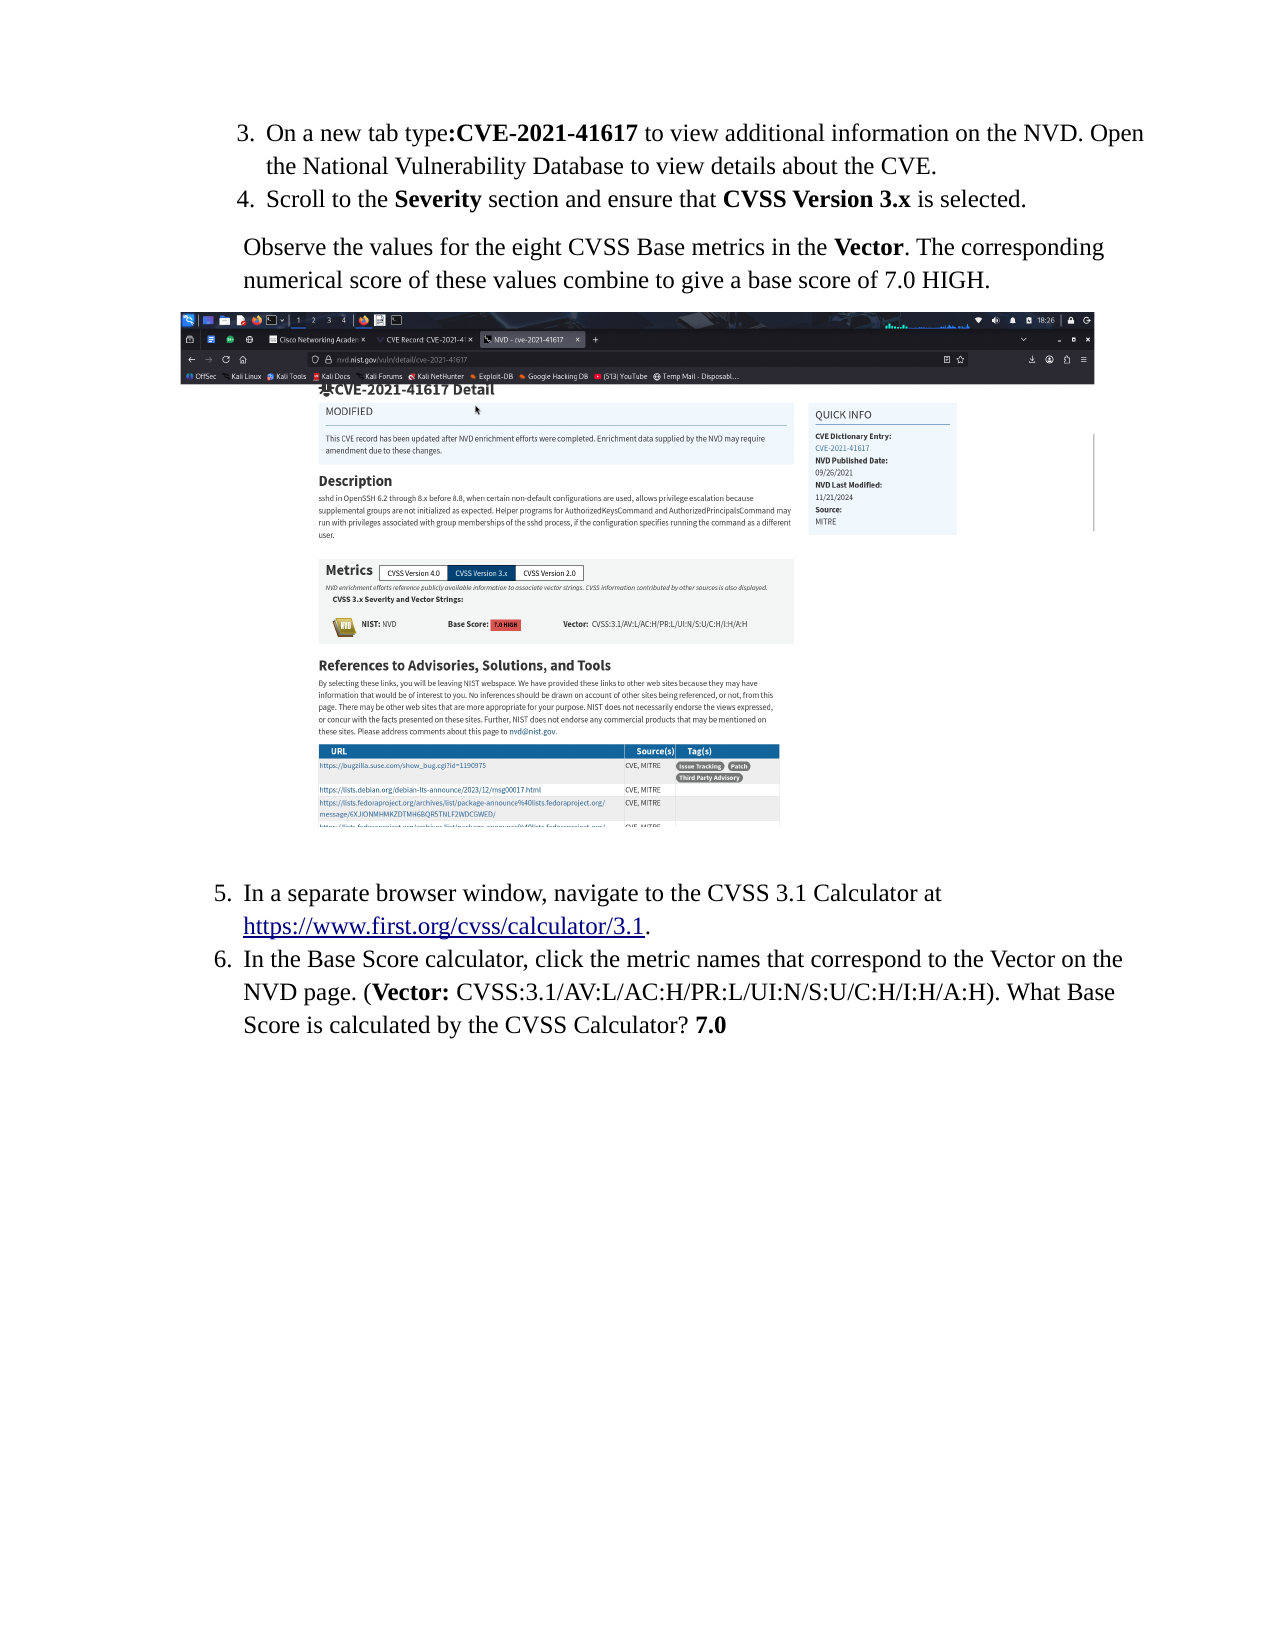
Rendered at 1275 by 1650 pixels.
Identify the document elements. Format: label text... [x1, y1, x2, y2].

picture [180, 312, 1095, 827]
list In a separate browser window, navigate to the CVSS 3.1 Calculator at https://www.first.org/cvss/calculator/3.1. [214, 878, 1157, 940]
list Scroll to the Severity section and ensure that CVSS Version 3.x is selected. [236, 184, 1157, 213]
list In the Base Score calculator, click the metric names that correspond to the Vector on the NVD page. (Vector: CVSS:3.1/AV:L/AC:H/PR:L/UI:N/S:U/C:H/I:H/A:H). What Base Score is calculated by the CVSS Calculator? 7.0 [214, 944, 1157, 1039]
text Observe the values for the eight CVSS Base metrics in the Vector. The corresponding numerical score of these values combine to give a base score of 7.0 HIGH. [243, 232, 1157, 293]
list On a new tab type:CVE-2021-41617 to view additional information on the NVD. Open the National Vulnerability Database to view details about the CVE. [236, 118, 1157, 180]
